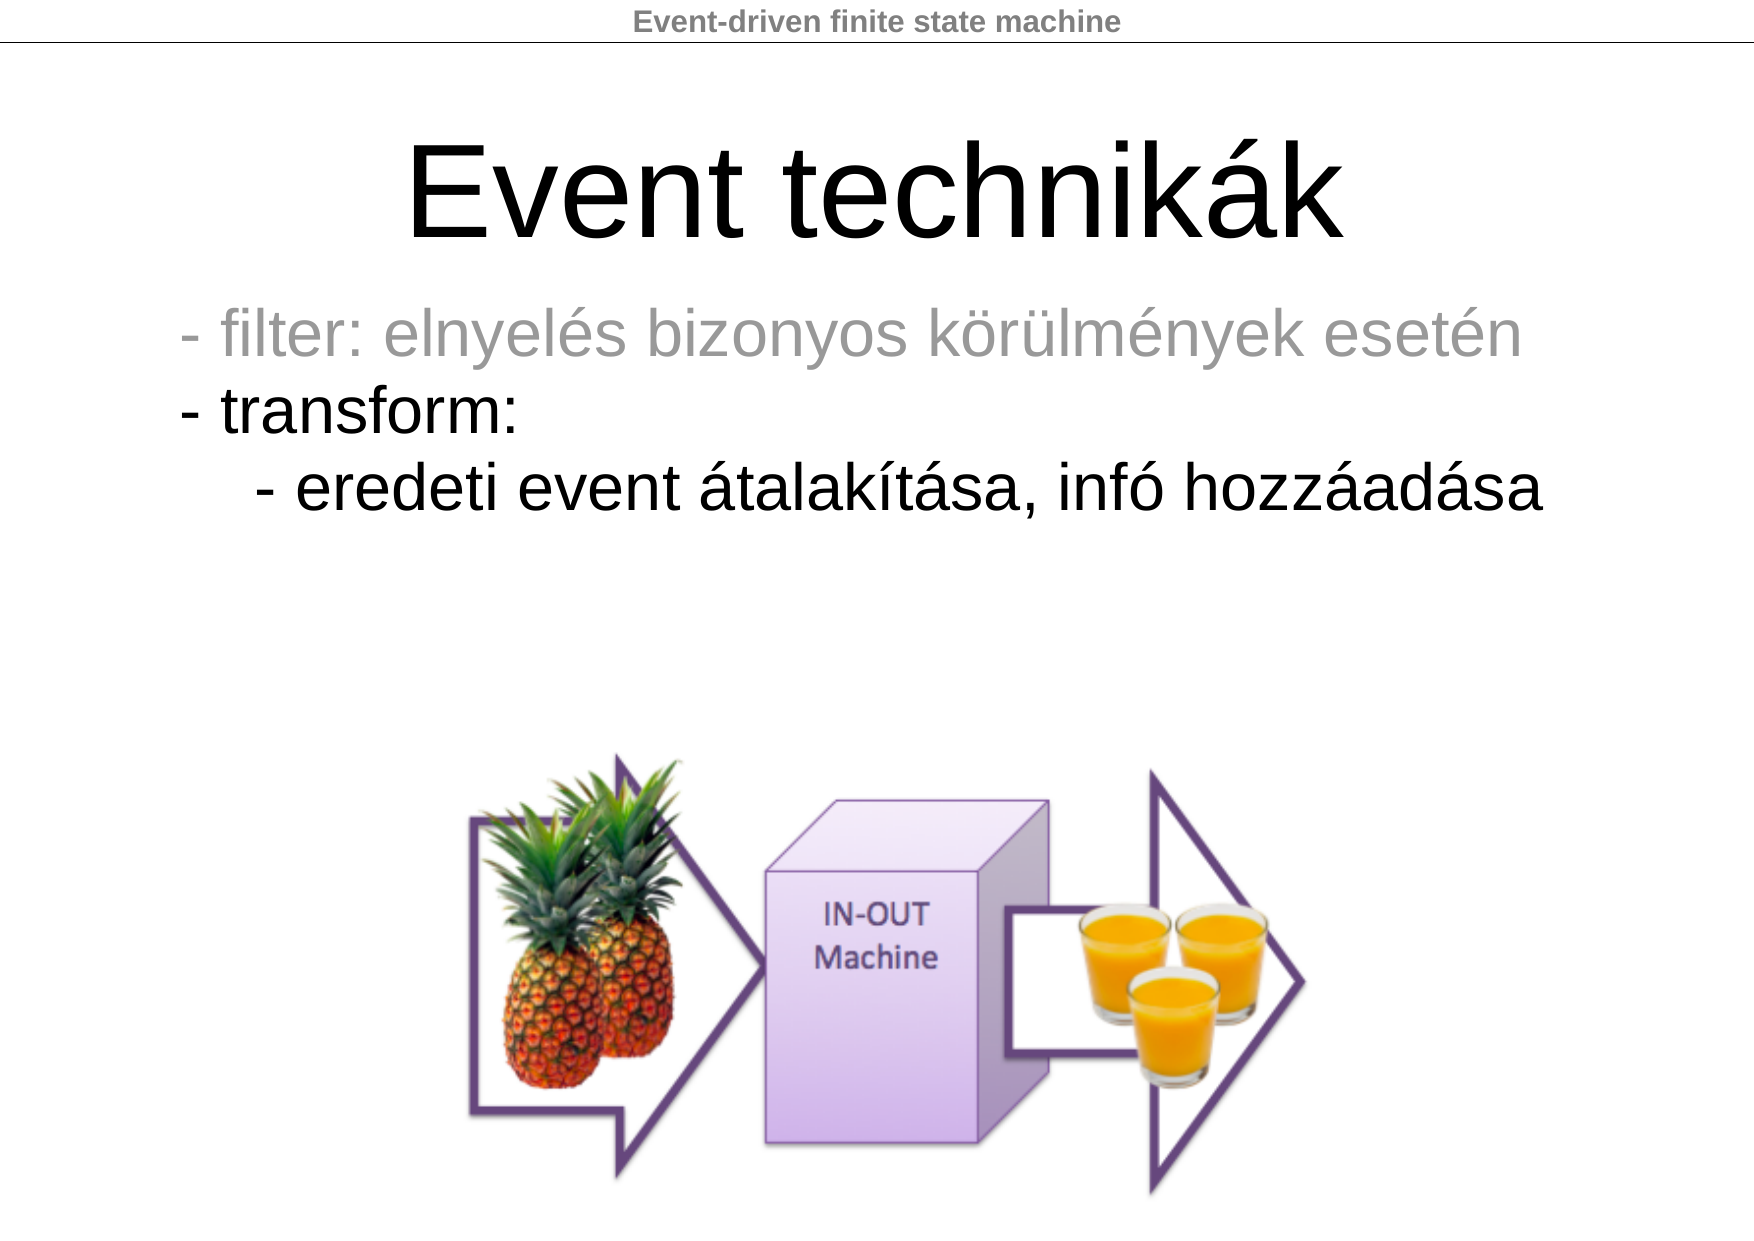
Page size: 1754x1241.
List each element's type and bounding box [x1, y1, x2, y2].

picture [461, 747, 1325, 1215]
